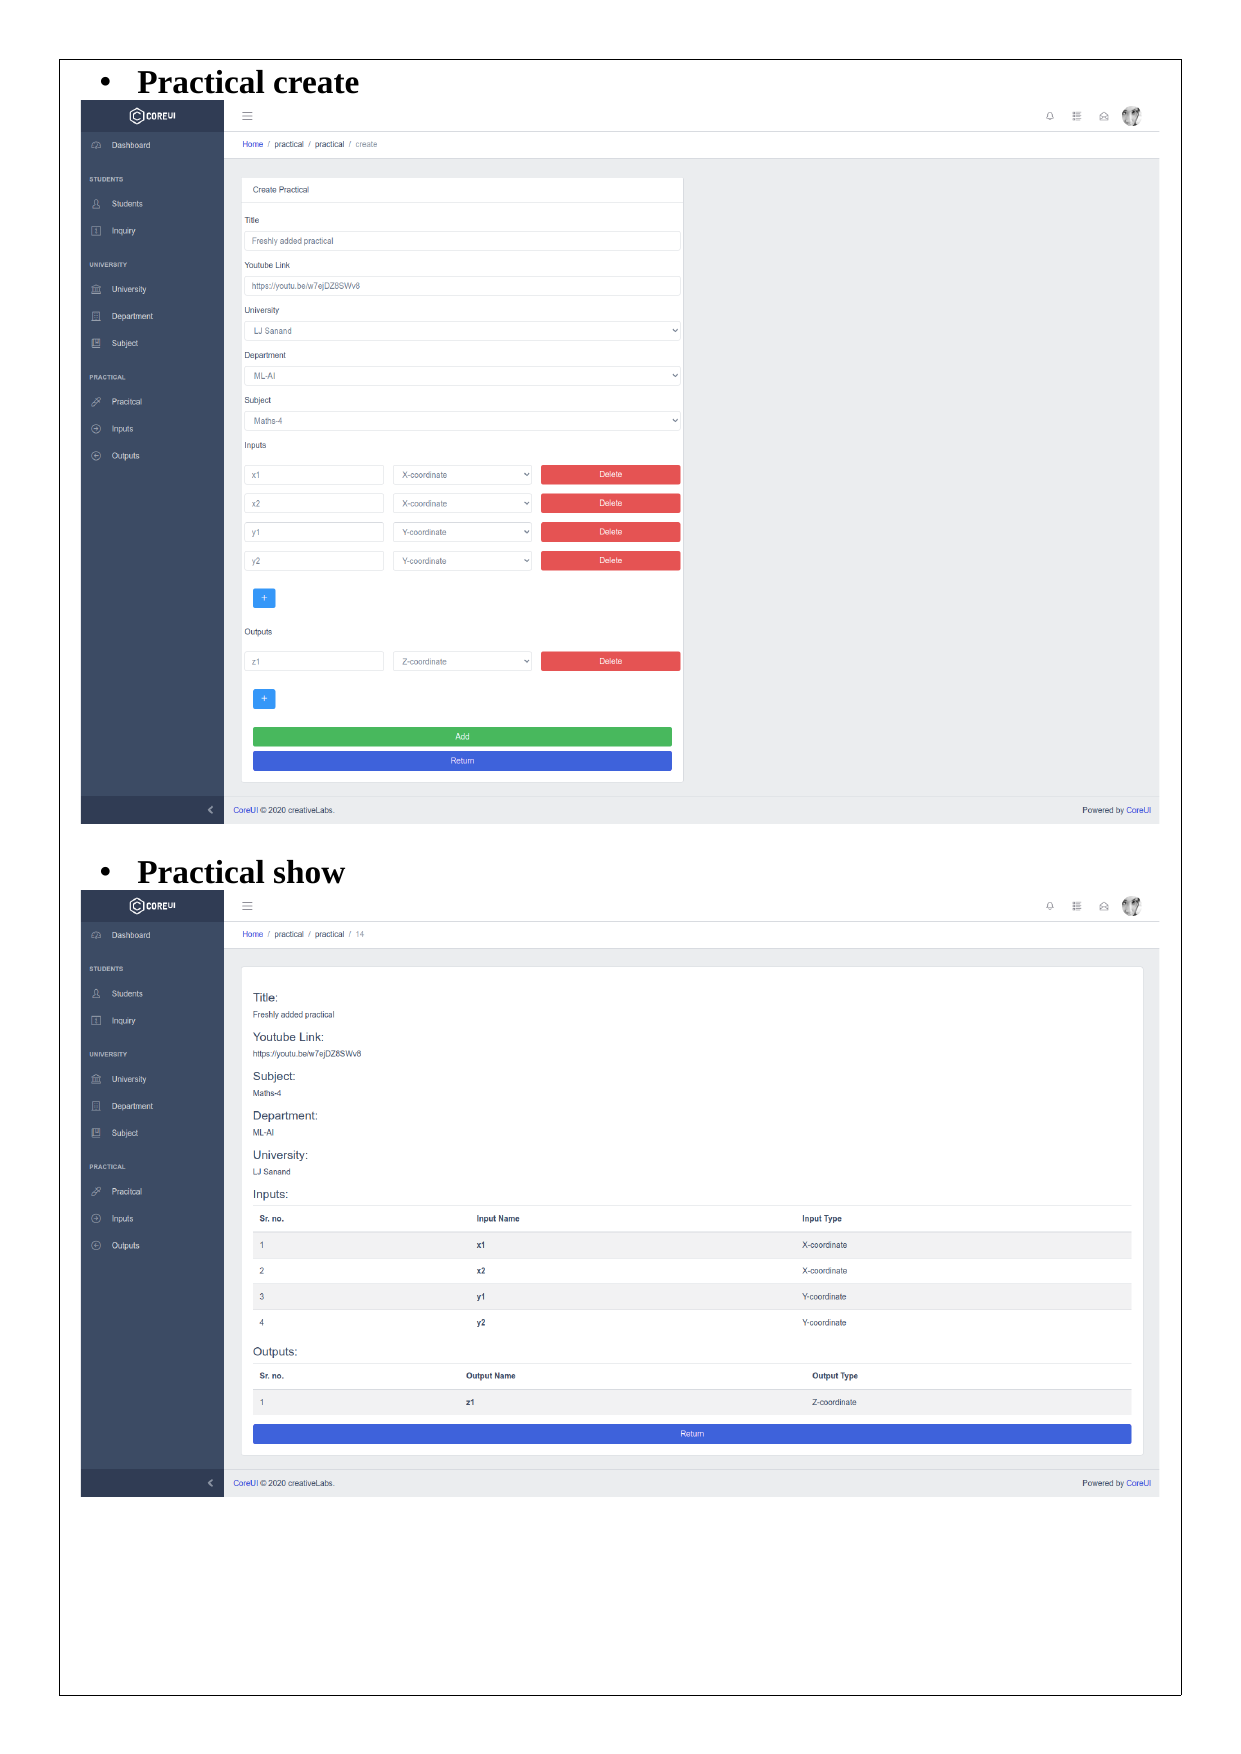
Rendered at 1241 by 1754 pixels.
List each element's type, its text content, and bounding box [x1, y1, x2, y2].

list Practical create [99, 62, 1178, 100]
picture [80, 100, 1160, 824]
picture [80, 890, 1160, 1497]
list Practical show [99, 852, 1178, 890]
